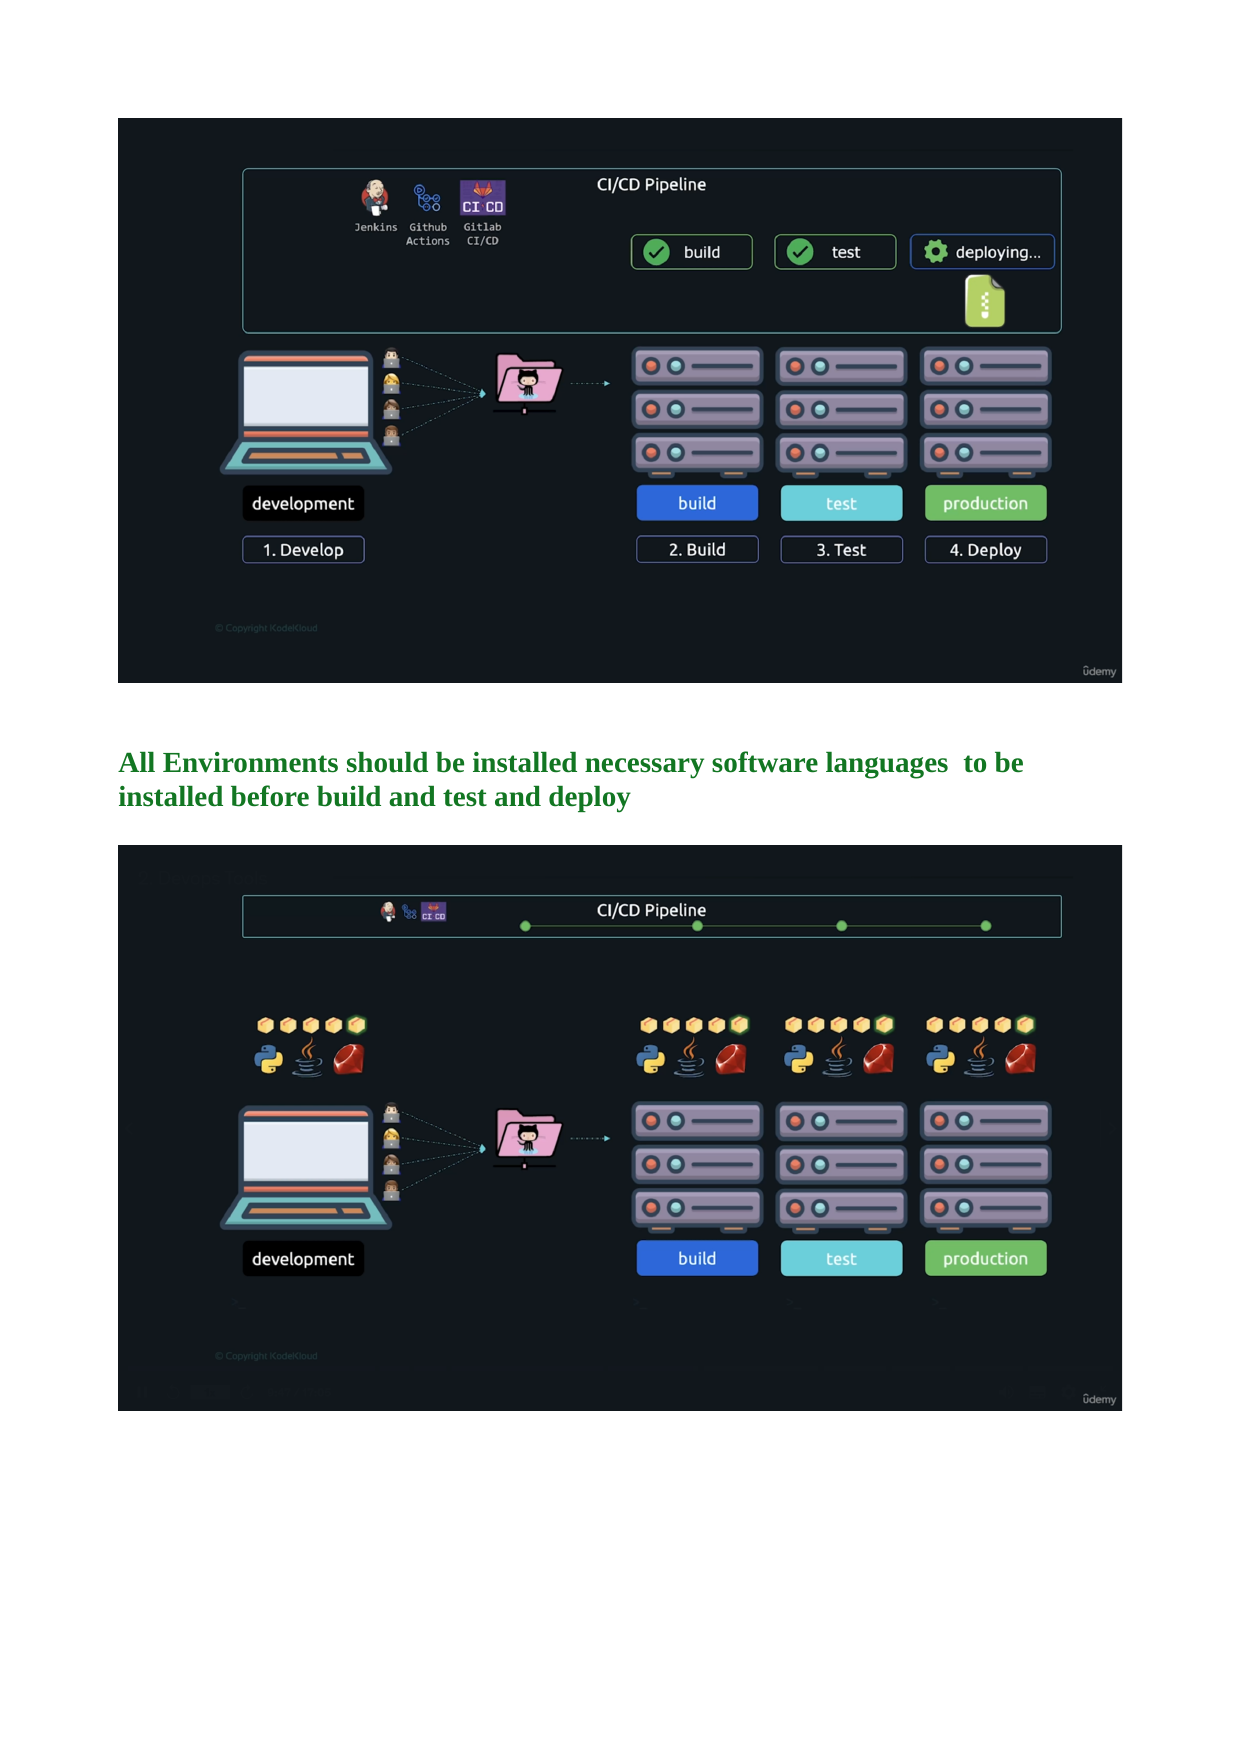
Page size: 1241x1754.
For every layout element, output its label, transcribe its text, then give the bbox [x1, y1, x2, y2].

picture [118, 118, 1123, 683]
text All Environments should be installed necessary software languages to be installed before build and test and deploy [118, 745, 1122, 812]
picture [118, 845, 1123, 1411]
